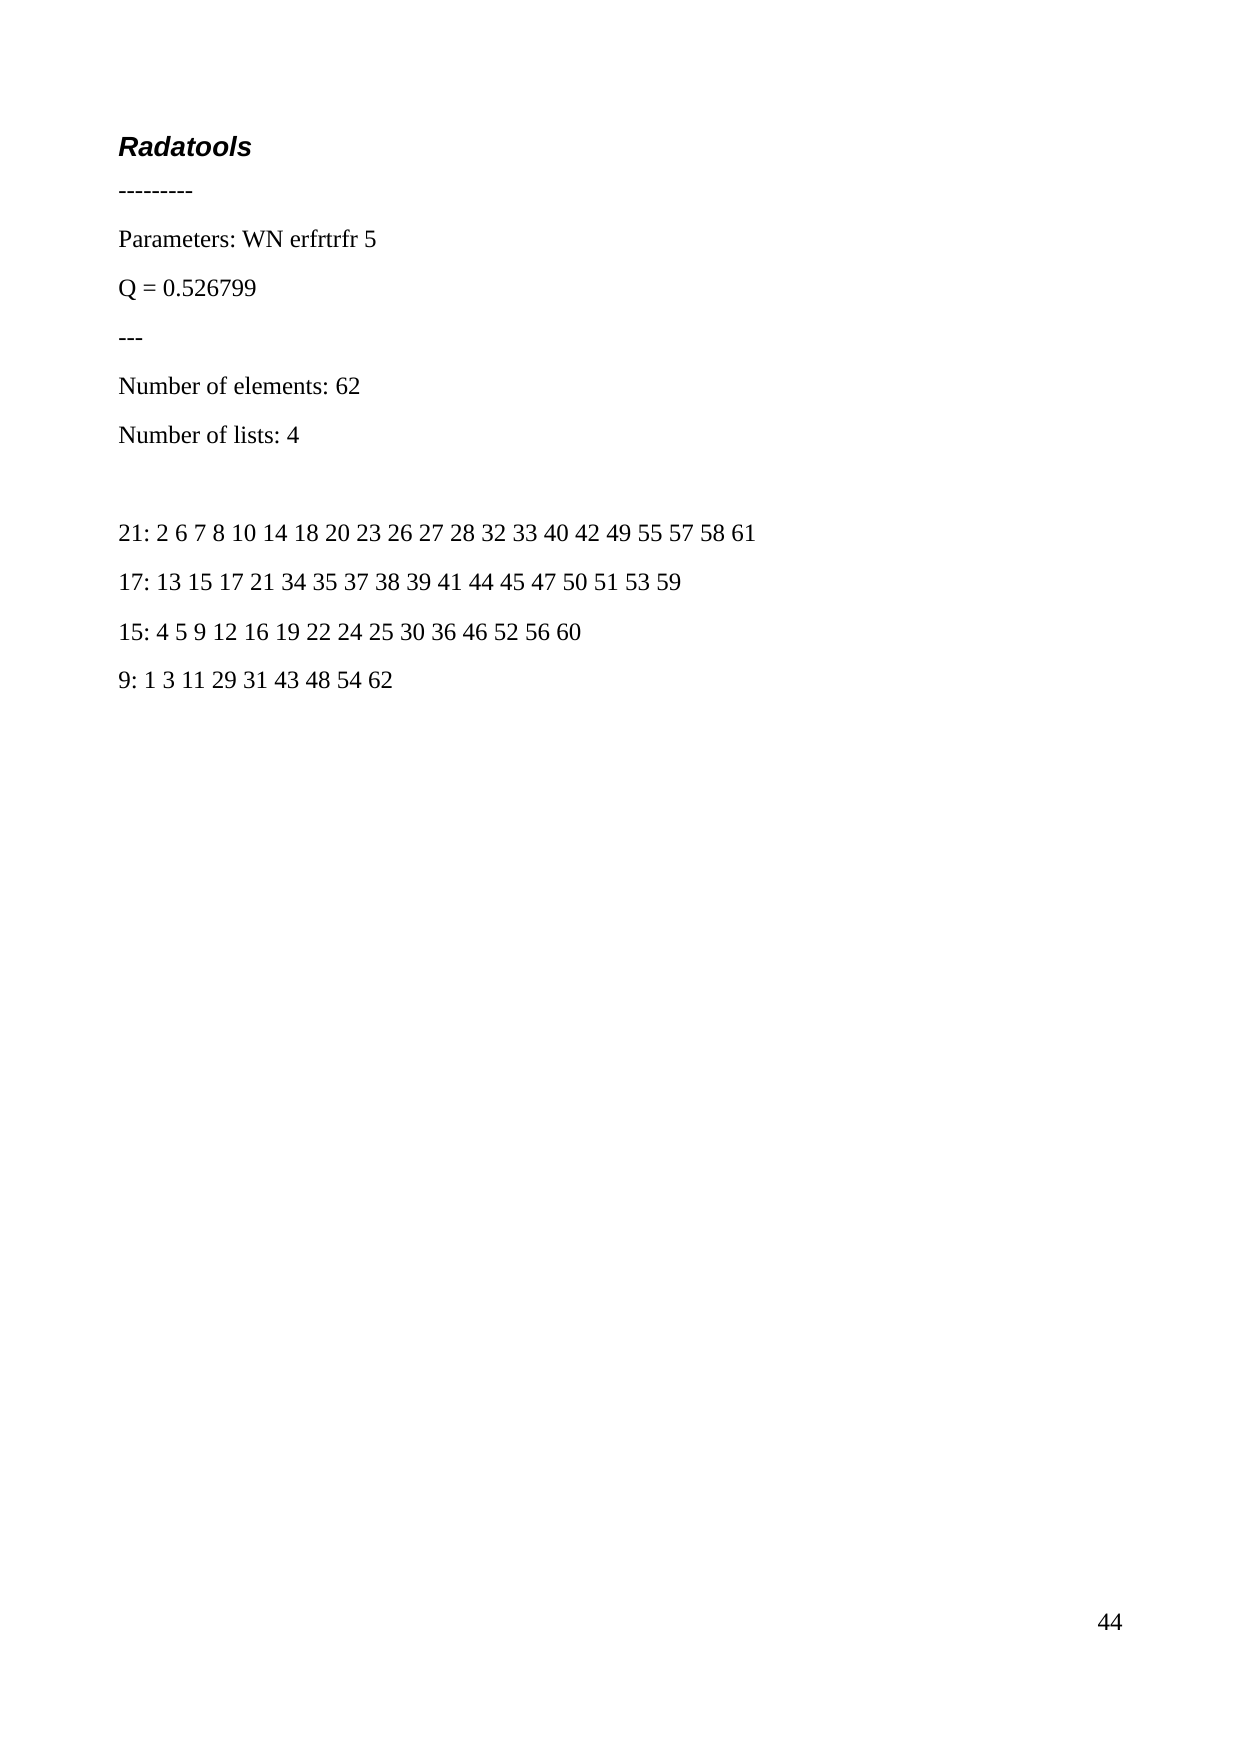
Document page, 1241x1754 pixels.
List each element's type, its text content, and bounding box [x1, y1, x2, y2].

text --------- [118, 175, 1122, 204]
text --- [118, 322, 1122, 351]
text 15: 4 5 9 12 16 19 22 24 25 30 36 46 52 56 60 [118, 617, 1122, 645]
text Number of elements: 62 [118, 371, 1122, 400]
subtitle Radatools [118, 131, 1122, 162]
text 17: 13 15 17 21 34 35 37 38 39 41 44 45 47 50 51 53 59 [118, 567, 1122, 596]
text 21: 2 6 7 8 10 14 18 20 23 26 27 28 32 33 40 42 49 55 57 58 61 [118, 518, 1122, 547]
text 9: 1 3 11 29 31 43 48 54 62 [118, 666, 1122, 694]
text Parameters: WN erfrtrfr 5 [118, 224, 1122, 253]
text Q = 0.526799 [118, 273, 1122, 302]
text Number of lists: 4 [118, 420, 1122, 449]
